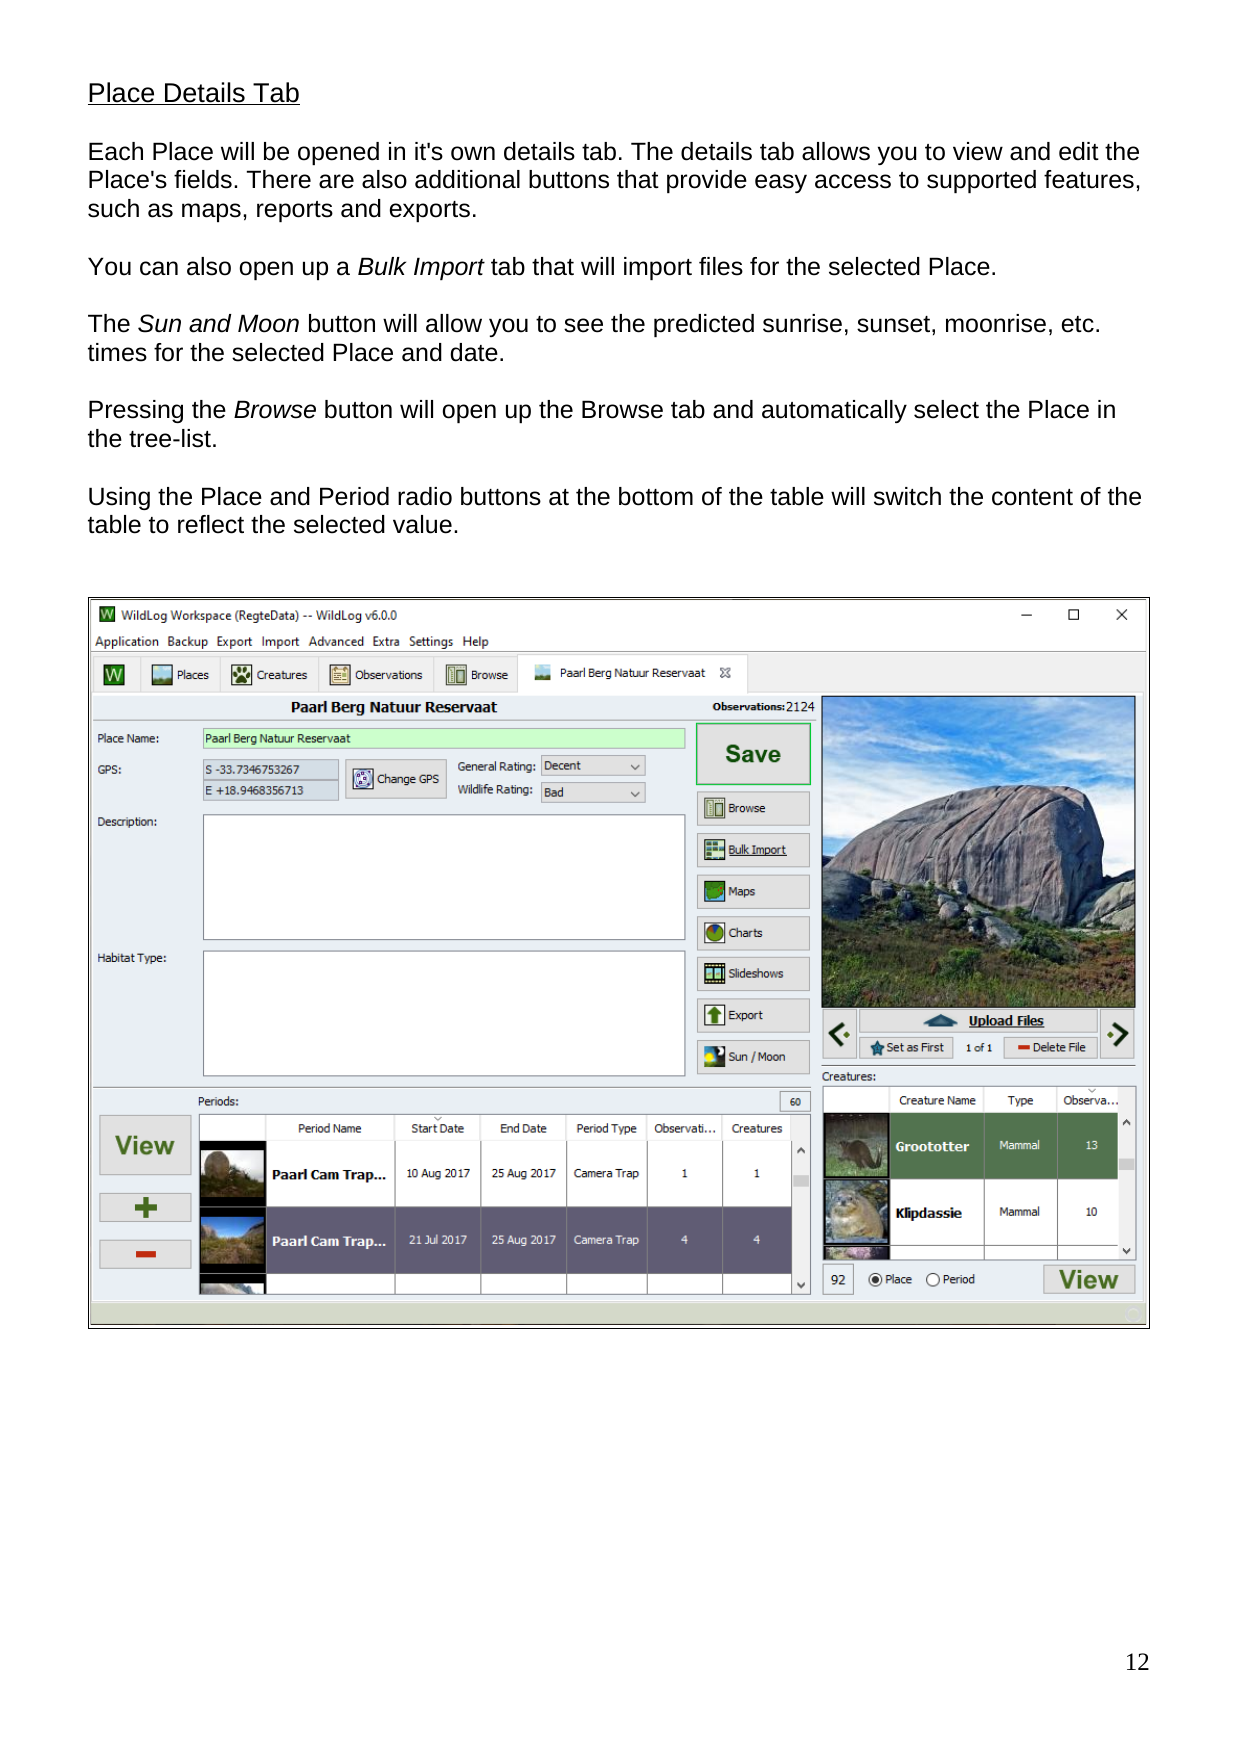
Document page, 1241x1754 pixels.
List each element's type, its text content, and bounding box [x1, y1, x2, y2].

text Each Place will be opened in it's own details tab. The details tab allows you to view and edit the Place's fields. There are also additional buttons that provide easy access to supported features, such as maps, reports and exports. [87, 137, 1149, 223]
text You can also open up a Bulk Import tab that will import files for the selected Place. [87, 252, 1149, 280]
text Pressing the Browse button will open up the Browse tab and automatically select the Place in the tree-list. [87, 395, 1149, 453]
picture [90, 599, 1147, 1325]
text The Sun and Moon button will allow you to see the predicted sunrise, sunset, moonrise, etc. times for the selected Place and date. [87, 309, 1149, 367]
subtitle Place Details Tab [87, 77, 1149, 108]
text Using the Place and Period radio buttons at the bottom of the table will switch the content of the table to reflect the selected value. [87, 482, 1149, 539]
